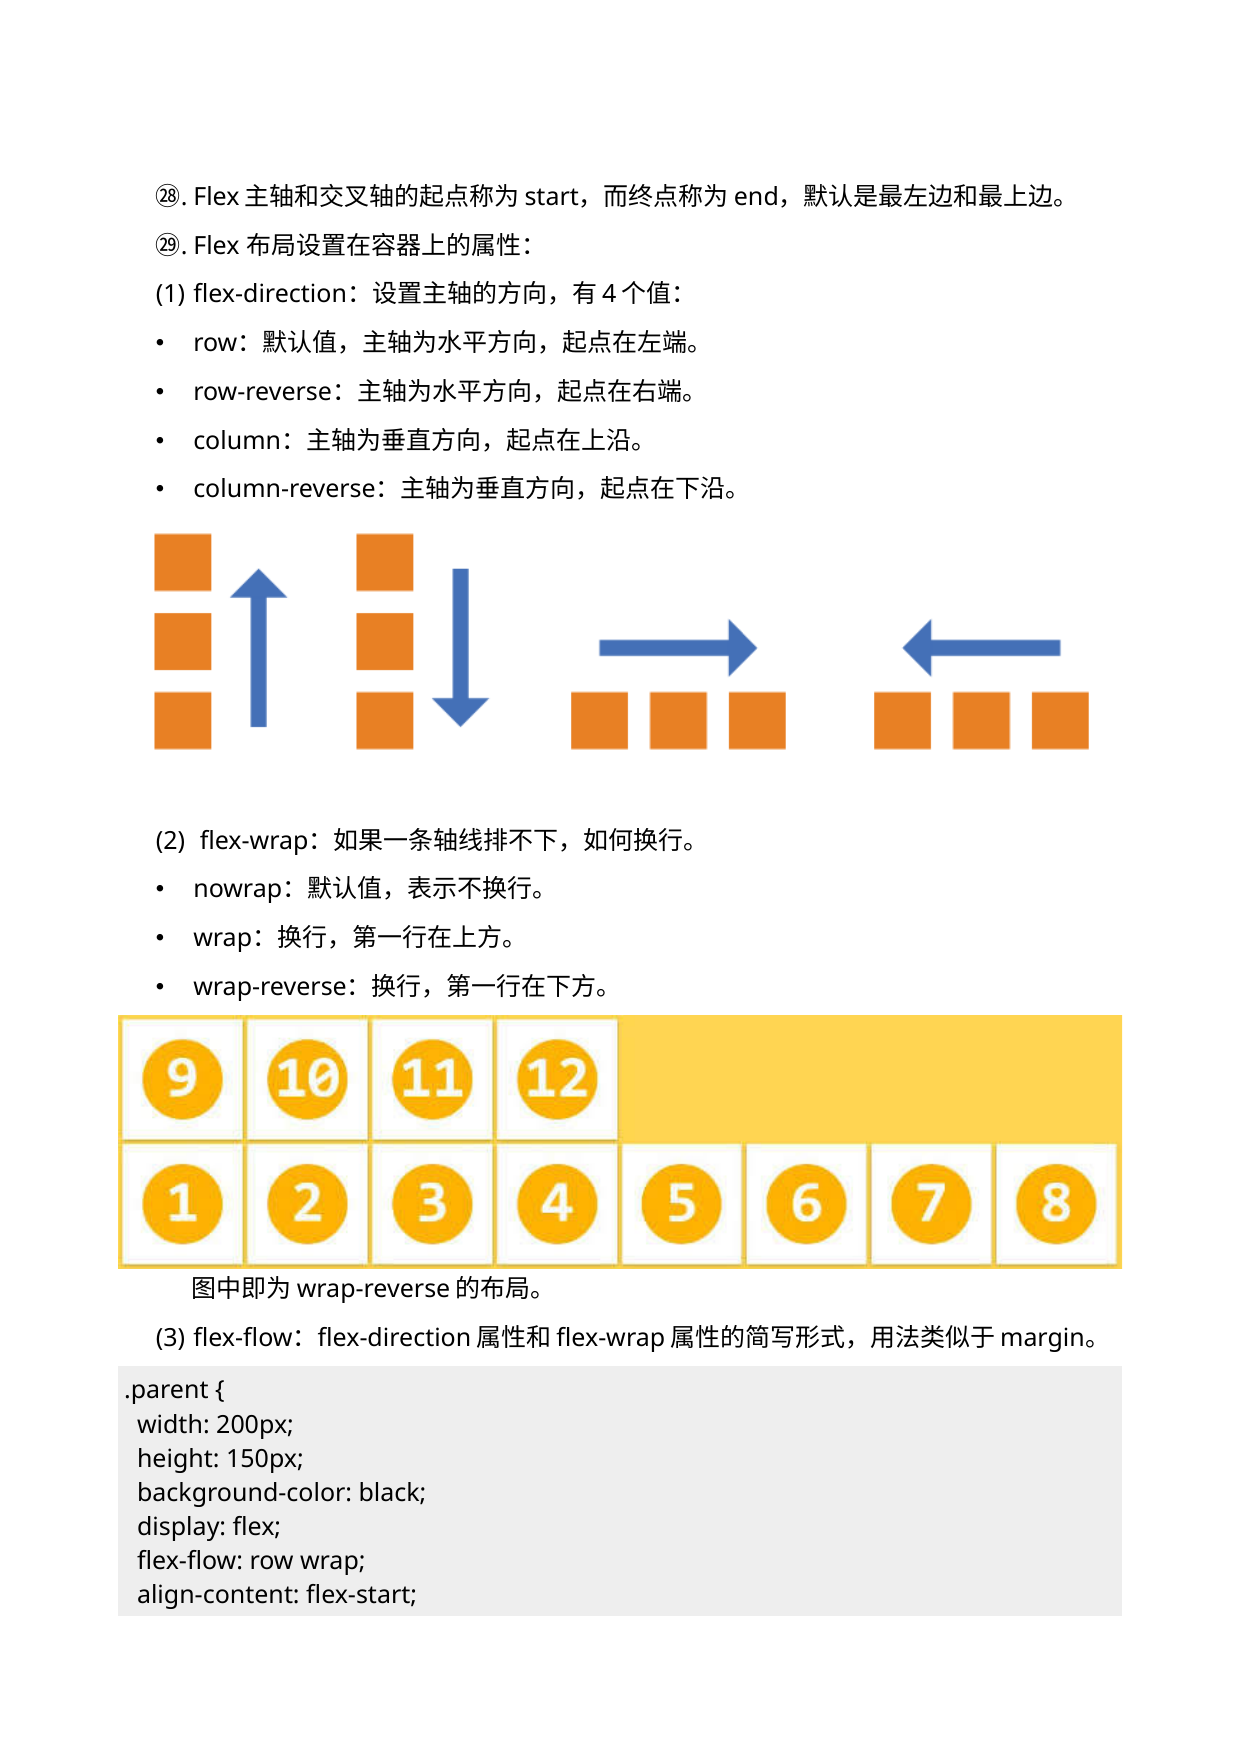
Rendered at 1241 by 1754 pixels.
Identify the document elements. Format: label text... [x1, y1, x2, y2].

list wrap：换行，第一行在上方。 [156, 918, 1122, 954]
list Flex 布局设置在容器上的属性： [156, 225, 1122, 261]
picture [118, 1015, 1123, 1269]
list flex-direction：设置主轴的方向，有4个值： [156, 274, 1122, 310]
list row：默认值，主轴为水平方向，起点在左端。 [156, 323, 1122, 359]
table_header .parent { width: 200px; height: 150px; background-color: black; display: flex; flex-flow: row wrap; align-content: flex-start; [118, 1366, 1122, 1616]
list column：主轴为垂直方向，起点在上沿。 [156, 420, 1122, 456]
list column-reverse：主轴为垂直方向，起点在下沿。 [156, 469, 1122, 505]
list flex-flow：flex-direction属性和flex-wrap属性的简写形式，用法类似于margin。 [156, 1318, 1122, 1354]
list Flex主轴和交叉轴的起点称为start，而终点称为end，默认是最左边和最上边。 [156, 176, 1122, 213]
text 图中即为wrap-reverse的布局。 [118, 1269, 1122, 1305]
list wrap-reverse：换行，第一行在下方。 [156, 966, 1122, 1003]
list row-reverse：主轴为水平方向，起点在右端。 [156, 371, 1122, 408]
picture [118, 517, 1123, 774]
list nowrap：默认值，表示不换行。 [156, 869, 1122, 905]
list flex-wrap：如果一条轴线排不下，如何换行。 [156, 820, 1122, 856]
